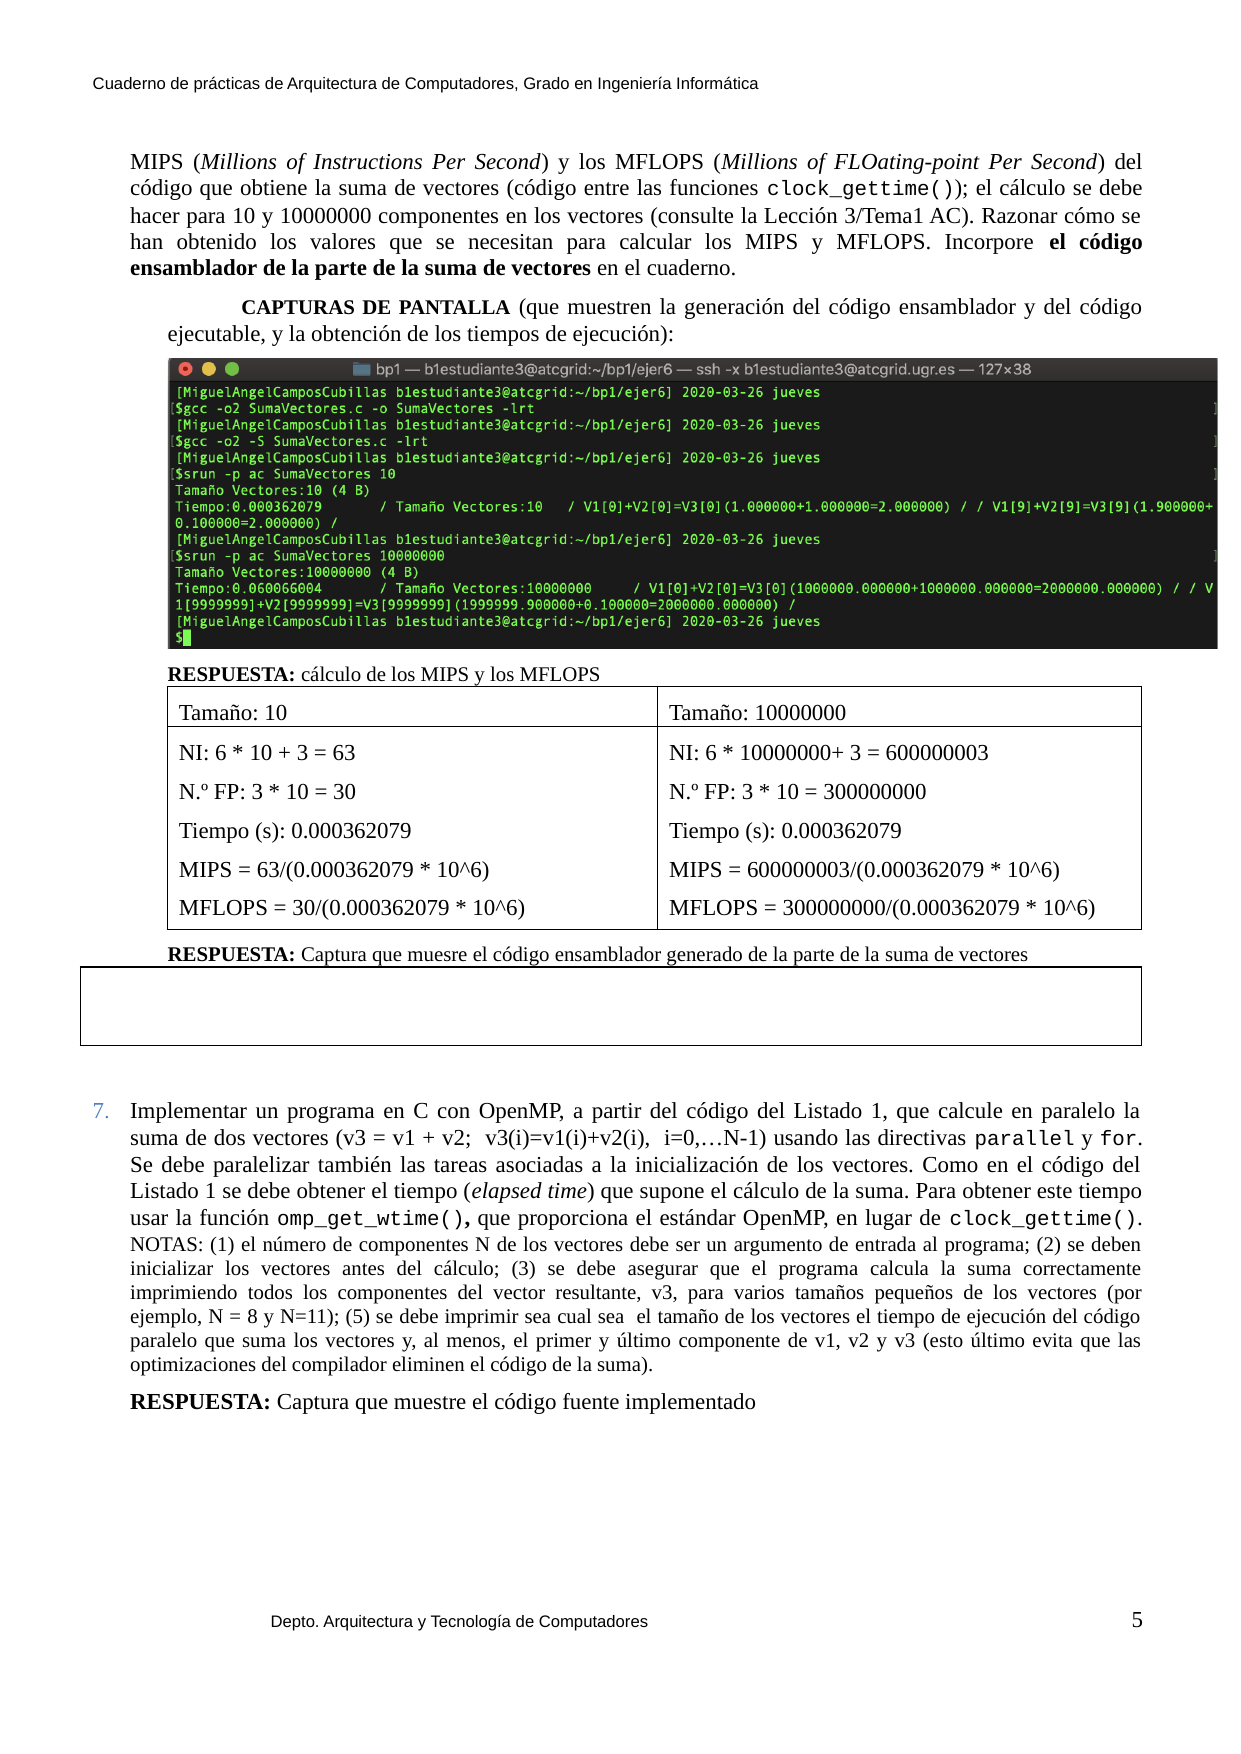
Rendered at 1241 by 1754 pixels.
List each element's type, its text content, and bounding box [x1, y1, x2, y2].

table_header Tamaño: 10000000 [658, 687, 1141, 726]
list MIPS (Millions of Instructions Per Second) y los MFLOPS (Millions of FLOating-point Per Second) del código que obtiene la suma de vectores (código entre las funciones clock_gettime()); el cálculo se debe hacer para 10 y 10000000 componentes en los vectores (consulte la Lección 3/Tema1 AC). Razonar cómo se han obtenido los valores que se necesitan para calcular los MIPS y MFLOPS. Incorpore el código ensamblador de la parte de la suma de vectores en el cuaderno. [92, 148, 1143, 281]
table_header [81, 968, 1141, 1045]
table_cell NI: 6 * 10 + 3 = 63 N.º FP: 3 * 10 = 30 Tiempo (s): 0.000362079 MIPS = 63/(0.000362079 * 10^6) MFLOPS = 30/(0.000362079 * 10^6) [168, 727, 657, 929]
table_header Tamaño: 10 [168, 687, 657, 726]
text RESPUESTA: Captura que muesre el código ensamblador generado de la parte de la suma de vectores [167, 942, 1143, 966]
list CAPTURAS DE PANTALLA (que muestren la generación del código ensamblador y del código ejecutable, y la obtención de los tiempos de ejecución): [167, 293, 1143, 346]
table_cell NI: 6 * 10000000+ 3 = 600000003 N.º FP: 3 * 10 = 300000000 Tiempo (s): 0.000362079 MIPS = 600000003/(0.000362079 * 10^6) MFLOPS = 300000000/(0.000362079 * 10^6) [658, 727, 1141, 929]
text RESPUESTA: Captura que muestre el código fuente implementado [130, 1388, 1143, 1415]
list Implementar un programa en C con OpenMP, a partir del código del Listado 1, que calcule en paralelo la suma de dos vectores (v3 = v1 + v2; v3(i)=v1(i)+v2(i), i=0,…N-1) usando las directivas parallel y for. Se debe paralelizar también las tareas asociadas a la inicialización de los vectores. Como en el código del Listado 1 se debe obtener el tiempo (elapsed time) que supone el cálculo de la suma. Para obtener este tiempo usar la función omp_get_wtime(), que proporciona el estándar OpenMP, en lugar de clock_gettime(). NOTAS: (1) el número de componentes N de los vectores debe ser un argumento de entrada al programa; (2) se deben inicializar los vectores antes del cálculo; (3) se debe asegurar que el programa calcula la suma correctamente imprimiendo todos los componentes del vector resultante, v3, para varios tamaños pequeños de los vectores (por ejemplo, N = 8 y N=11); (5) se debe imprimir sea cual sea el tamaño de los vectores el tiempo de ejecución del código paralelo que suma los vectores y, al menos, el primer y último componente de v1, v2 y v3 (esto último evita que las optimizaciones del compilador eliminen el código de la suma). [92, 1097, 1143, 1376]
text RESPUESTA: cálculo de los MIPS y los MFLOPS [167, 662, 1143, 686]
